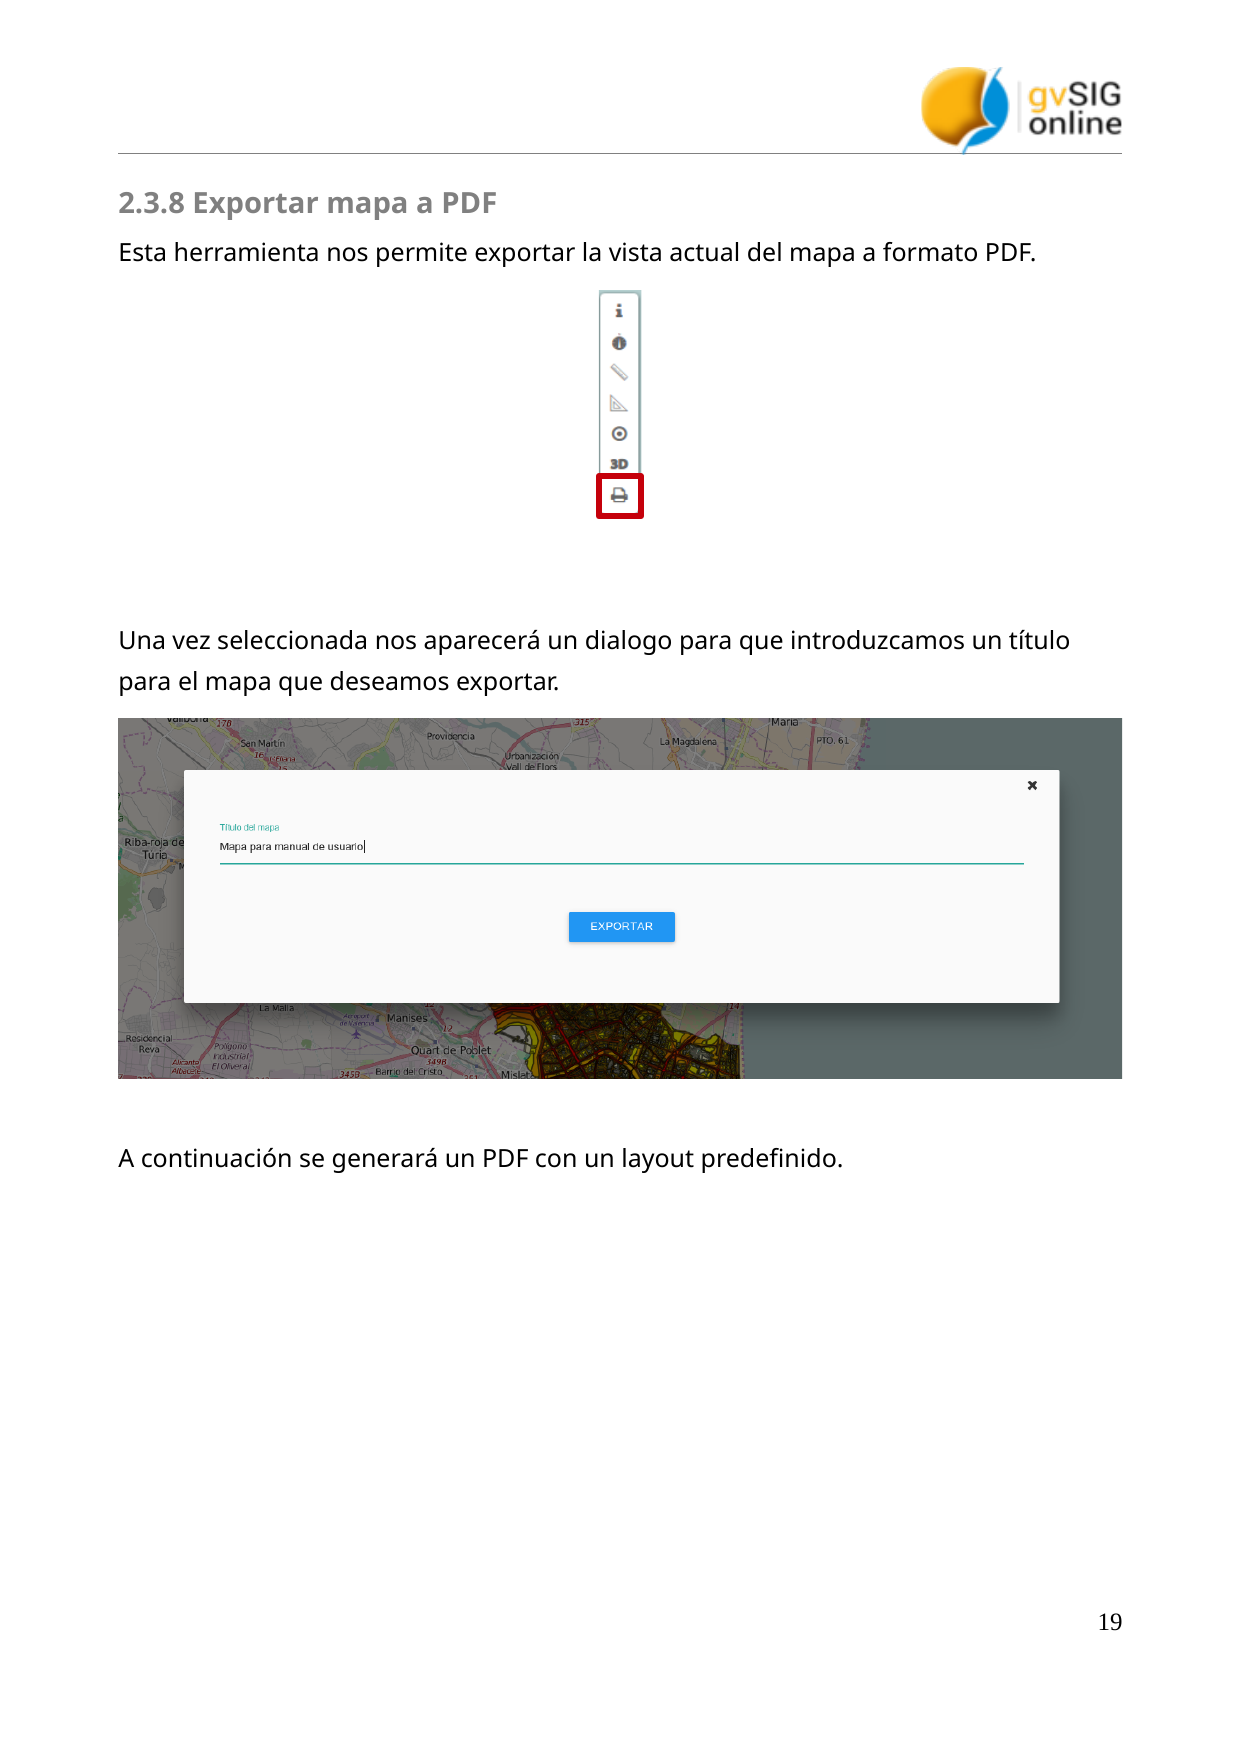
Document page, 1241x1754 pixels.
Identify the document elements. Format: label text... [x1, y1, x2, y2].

picture [598, 290, 642, 473]
picture [118, 718, 1123, 1079]
subtitle 2.3.8 Exportar mapa a PDF [118, 182, 1122, 222]
text A continuación se generará un PDF con un layout predefinido. [118, 1141, 1122, 1175]
text Esta herramienta nos permite exportar la vista actual del mapa a formato PDF. [118, 234, 1122, 268]
text Una vez seleccionada nos aparecerá un dialogo para que introduzcamos un título para el mapa que deseamos exportar. [118, 622, 1122, 697]
picture [921, 67, 1122, 155]
picture [602, 479, 638, 513]
